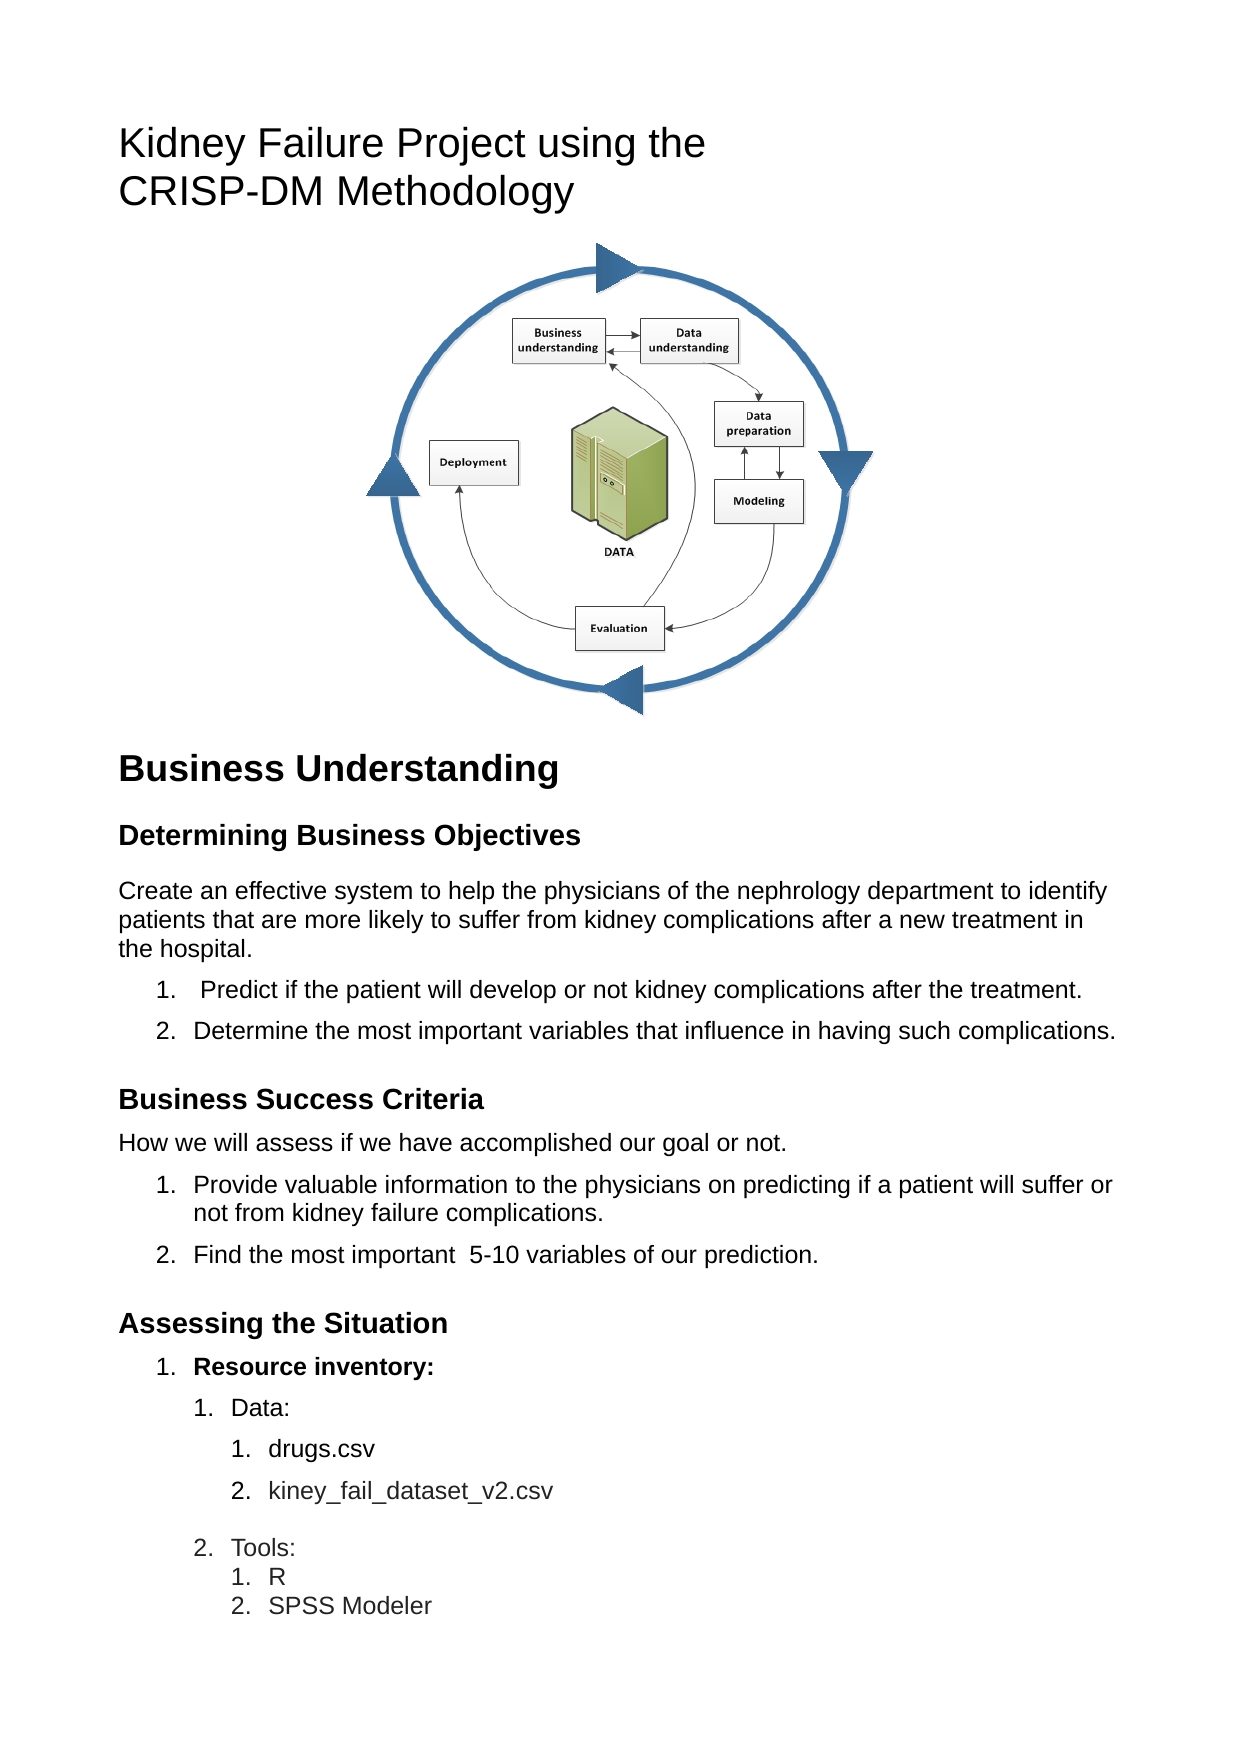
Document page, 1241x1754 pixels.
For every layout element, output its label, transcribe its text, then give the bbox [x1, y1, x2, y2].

list kiney_fail_dataset_v2.csv [231, 1476, 1122, 1504]
list Predict if the patient will develop or not kidney complications after the treatment. [156, 975, 1122, 1004]
list Resource inventory: [156, 1352, 1122, 1381]
text Determining Business Objectives [118, 818, 1122, 851]
list Provide valuable information to the physicians on predicting if a patient will suffer or not from kidney failure complications. [156, 1170, 1122, 1227]
text Business Understanding [118, 746, 1122, 789]
picture [365, 242, 875, 717]
subtitle Assessing the Situation [118, 1306, 1122, 1339]
list Tools: [193, 1533, 1122, 1562]
list Determine the most important variables that influence in having such complications. [156, 1016, 1122, 1045]
subtitle Business Success Criteria [118, 1082, 1122, 1116]
text Kidney Failure Project using the [118, 118, 1122, 166]
subtitle Create an effective system to help the physicians of the nephrology department to identify patients that are more likely to suffer from kidney complications after a new treatment in the hospital. [118, 876, 1122, 962]
text How we will assess if we have accomplished our goal or not. [118, 1128, 1122, 1157]
list drugs.csv [231, 1434, 1122, 1463]
list R [231, 1562, 1122, 1591]
list Find the most important 5-10 variables of our prediction. [156, 1240, 1122, 1268]
list Data: [193, 1393, 1122, 1422]
list SPSS Modeler [231, 1591, 1122, 1619]
text CRISP-DM Methodology [118, 166, 1122, 214]
